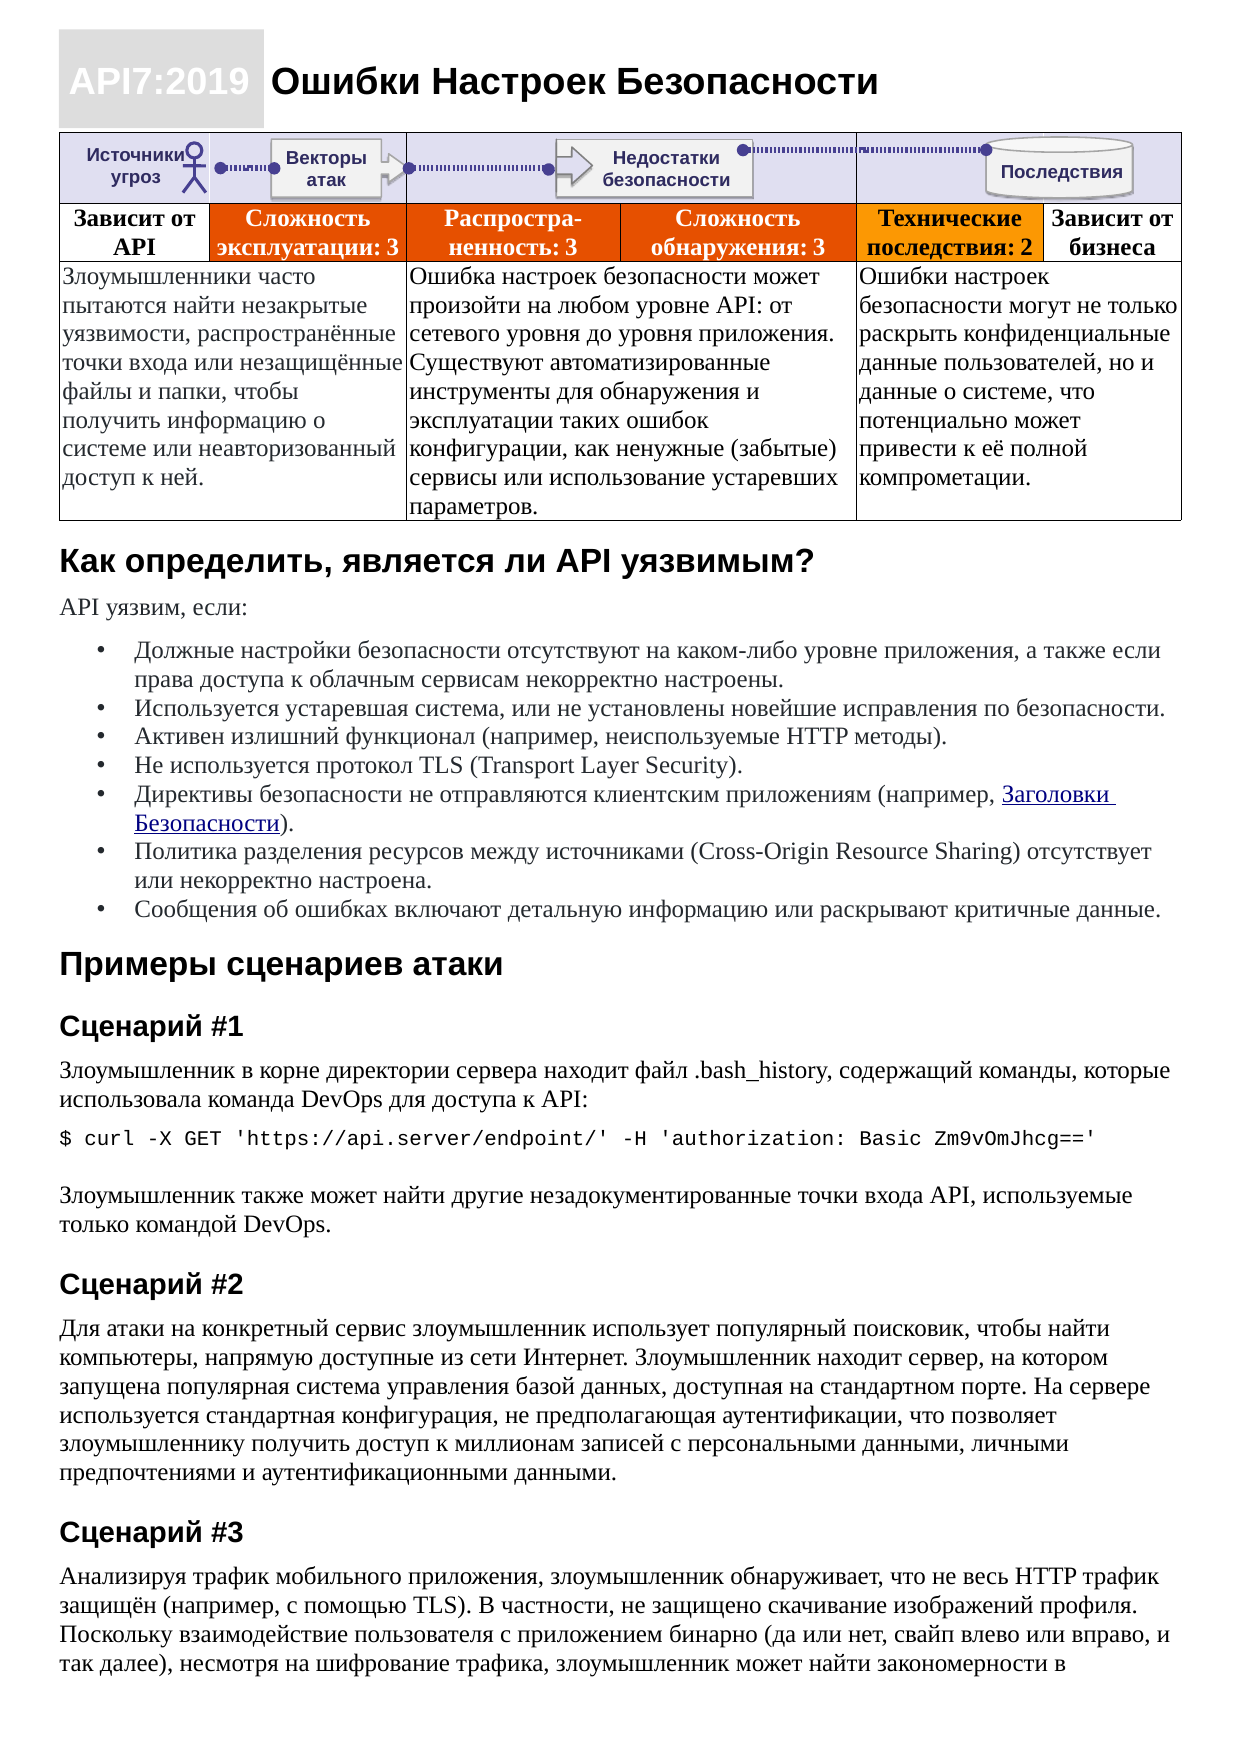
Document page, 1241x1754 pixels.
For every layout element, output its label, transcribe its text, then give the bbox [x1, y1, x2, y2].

list Не используется протокол TLS (Transport Layer Security). [97, 750, 1181, 779]
table_cell Сложность обнаружения: 3 [621, 204, 856, 261]
list Политика разделения ресурсов между источниками (Cross-Origin Resource Sharing) отсутствует или некорректно настроена. [97, 836, 1181, 894]
table_header [857, 133, 1043, 203]
text API уязвим, если: [59, 592, 1181, 621]
text Для атаки на конкретный сервис злоумышленник использует популярный поисковик, чтобы найти компьютеры, напрямую доступные из сети Интернет. Злоумышленник находит сервер, на котором запущена популярная система управления базой данных, доступная на стандартном порте. На сервере используется стандартная конфигурация, не предполагающая аутентификации, что позволяет злоумышленнику получить доступ к миллионам записей с персональными данными, личными предпочтениями и аутентификационными данными. [59, 1313, 1181, 1486]
table_cell Ошибка настроек безопасности может произойти на любом уровне API: от сетевого уровня до уровня приложения. Существуют автоматизированные инструменты для обнаружения и эксплуатации таких ошибок конфигурации, как ненужные (забытые) сервисы или использование устаревших параметров. [407, 262, 856, 520]
text Злоумышленник также может найти другие незадокументированные точки входа API, используемые только командой DevOps. [59, 1181, 1181, 1238]
text Анализируя трафик мобильного приложения, злоумышленник обнаруживает, что не весь HTTP трафик защищён (например, с помощью TLS). В частности, не защищено скачивание изображений профиля. Поскольку взаимодействие пользователя с приложением бинарно (да или нет, свайп влево или вправо, и так далее), несмотря на шифрование трафика, злоумышленник может найти закономерности в [59, 1561, 1181, 1676]
table_header [620, 133, 856, 203]
table_header [1044, 133, 1181, 203]
list Активен излишний функционал (например, неиспользуемые HTTP методы). [97, 721, 1181, 750]
table_cell Распростра-ненность: 3 [407, 204, 620, 261]
list Сообщения об ошибках включают детальную информацию или раскрывают критичные данные. [97, 894, 1181, 923]
table_cell Зависит от API [60, 204, 209, 261]
text $ curl -X GET 'https://api.server/endpoint/' -H 'authorization: Basic Zm9vOmJhcg==' [59, 1127, 1181, 1151]
table_header [407, 133, 620, 203]
table_header [60, 133, 209, 203]
table_cell Зависит от бизнеса [1044, 204, 1181, 261]
subtitle Сценарий #3 [59, 1515, 1181, 1549]
list Директивы безопасности не отправляются клиентским приложениям (например, Заголовки Безопасности). [97, 779, 1181, 836]
subtitle Сценарий #2 [59, 1267, 1181, 1301]
subtitle Сценарий #1 [59, 1009, 1181, 1043]
subtitle Как определить, является ли API уязвимым? [59, 541, 1181, 579]
table_header [210, 133, 406, 203]
table_cell Ошибки настроек безопасности могут не только раскрыть конфиденциальные данные пользователей, но и данные о системе, что потенциально может привести к её полной компрометации. [857, 262, 1181, 520]
table_cell Технические последствия: 2 [857, 204, 1043, 261]
text Злоумышленник в корне директории сервера находит файл .bash_history, содержащий команды, которые использовала команда DevOps для доступа к API: [59, 1055, 1181, 1113]
list Должные настройки безопасности отсутствуют на каком-либо уровне приложения, а также если права доступа к облачным сервисам некорректно настроены. [97, 635, 1181, 693]
list Используется устаревшая система, или не установлены новейшие исправления по безопасности. [97, 693, 1181, 721]
table_cell Злоумышленники часто пытаются найти незакрытые уязвимости, распространённые точки входа или незащищённые файлы и папки, чтобы получить информацию о системе или неавторизованный доступ к ней. [60, 262, 406, 520]
subtitle Примеры сценариев атаки [59, 943, 1181, 982]
table_cell Сложность эксплуатации: 3 [210, 204, 406, 261]
